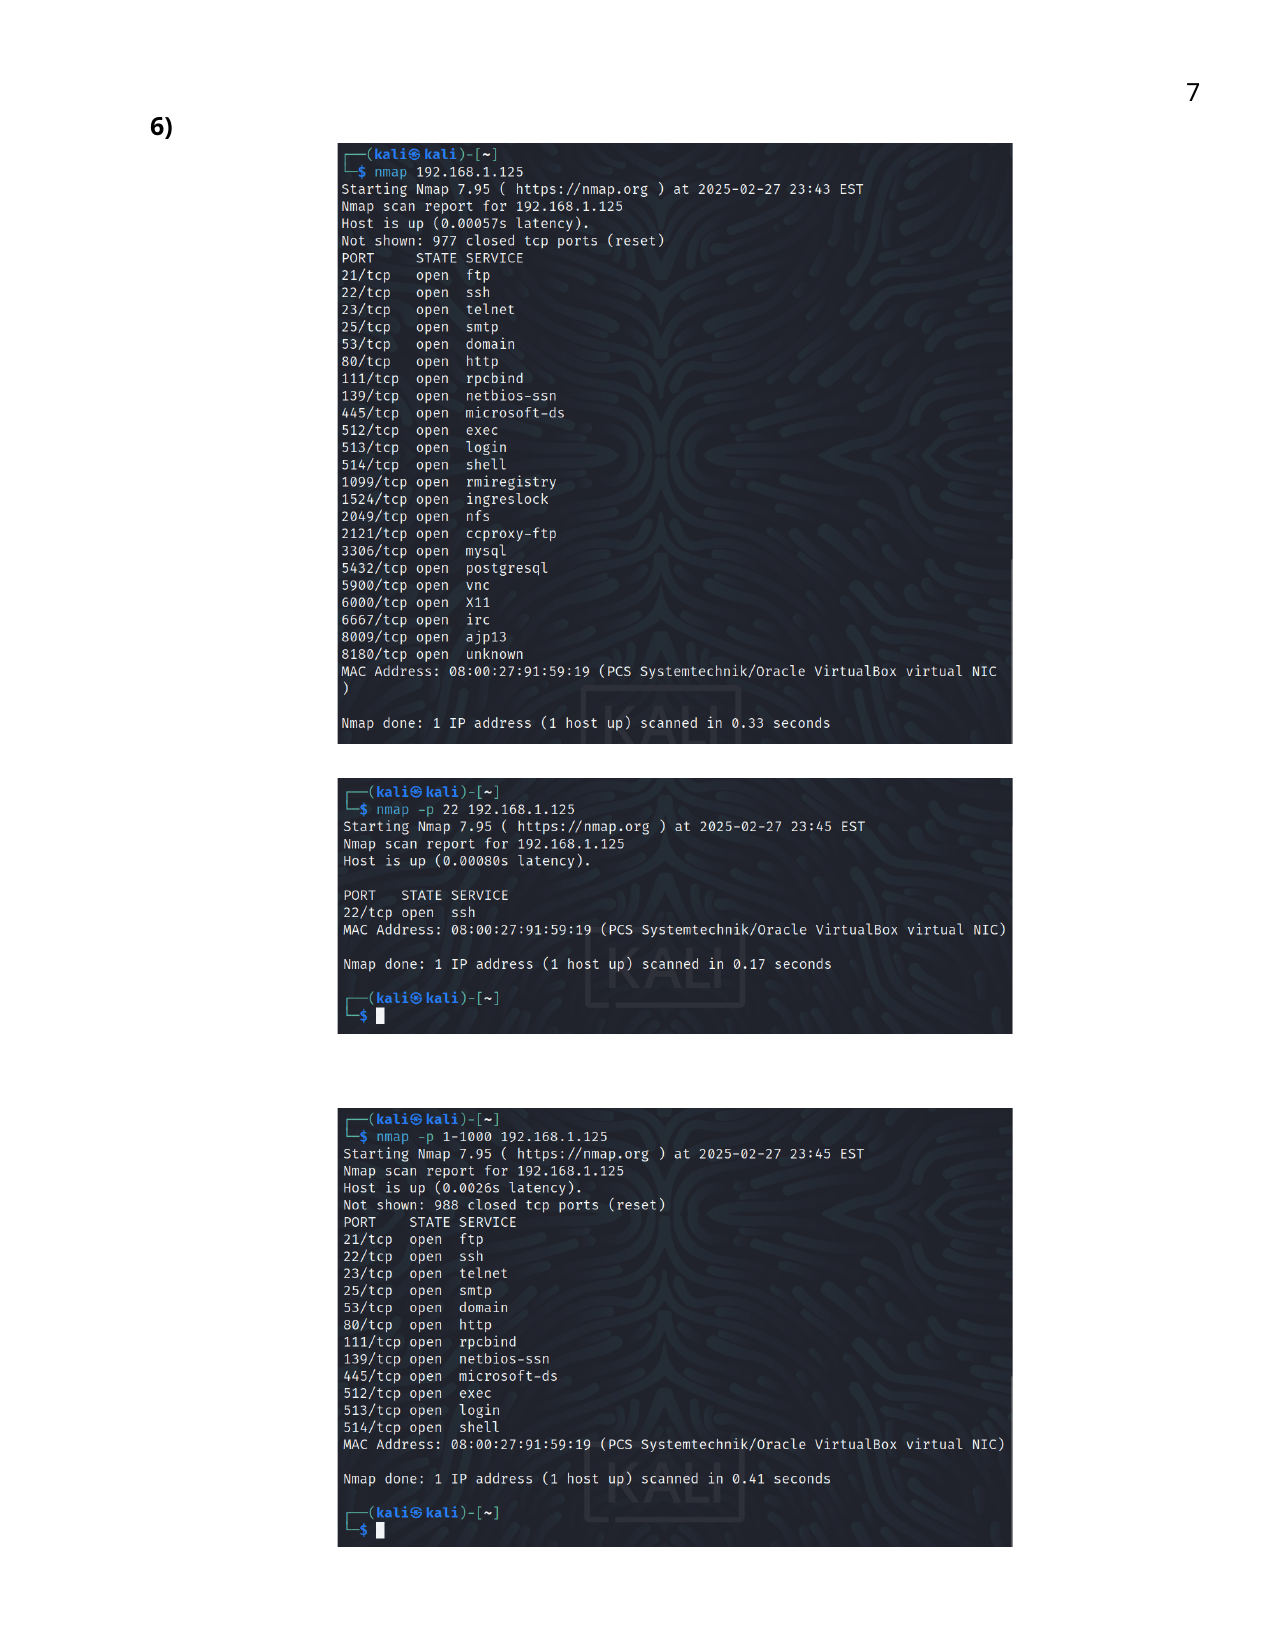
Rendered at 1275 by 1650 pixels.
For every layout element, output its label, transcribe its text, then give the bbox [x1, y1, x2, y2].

picture [337, 778, 1013, 1034]
picture [337, 143, 1013, 744]
picture [337, 1108, 1013, 1547]
text 6) [150, 109, 1200, 143]
